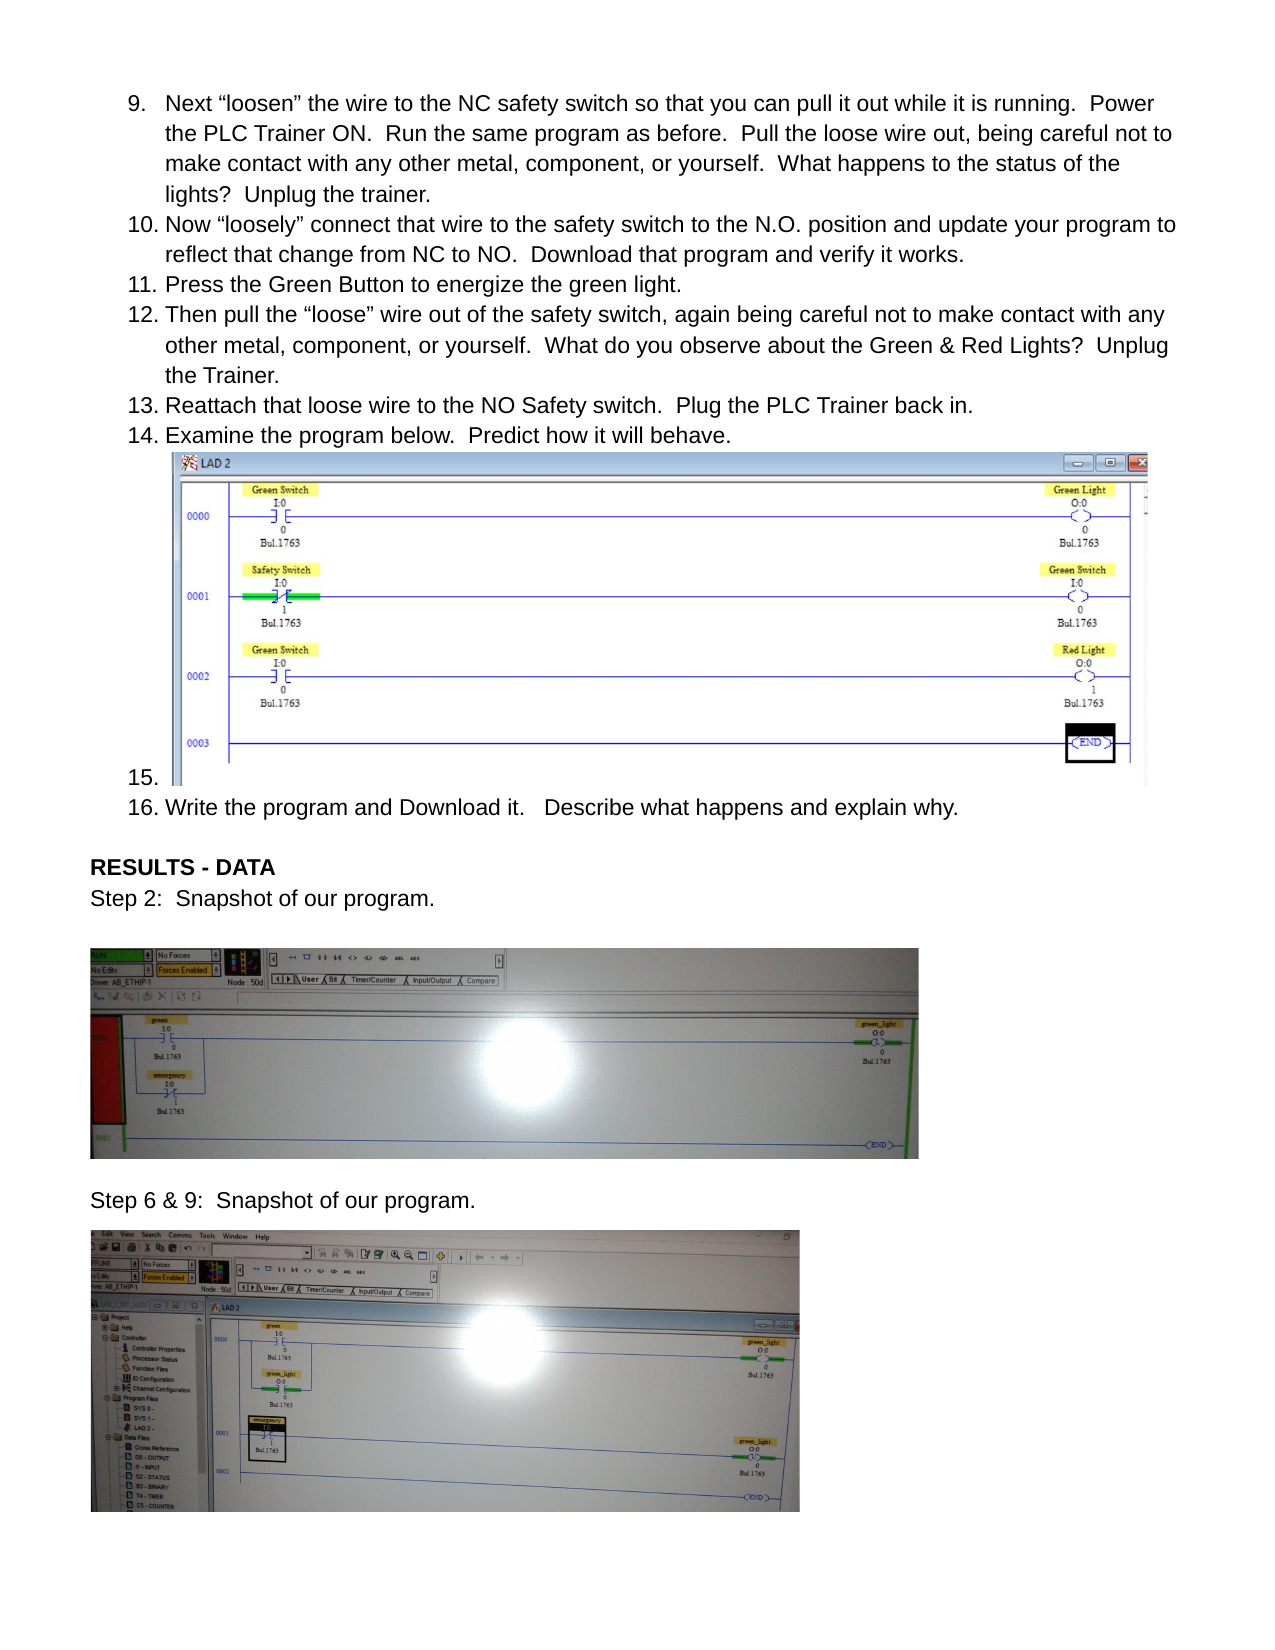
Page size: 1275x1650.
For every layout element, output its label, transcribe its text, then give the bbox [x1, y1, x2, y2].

list Reattach that loose wire to the NO Safety switch. Plug the PLC Trainer back in. [127, 392, 1185, 418]
list Next “loosen” the wire to the NC safety switch so that you can pull it out while it is running. Power the PLC Trainer ON. Run the same program as before. Pull the loose wire out, being careful not to make contact with any other metal, component, or yourself. What happens to the status of the lights? Unplug the trainer. [127, 90, 1185, 207]
text Step 6 & 9: Snapshot of our program. [90, 1187, 1185, 1213]
picture [90, 948, 919, 1030]
picture [90, 1230, 800, 1362]
list Press the Green Button to energize the green light. [127, 271, 1185, 297]
list Now “loosely” connect that wire to the safety switch to the N.O. position and update your program to reflect that change from NC to NO. Download that program and verify it works. [127, 211, 1185, 267]
text Step 2: Snapshot of our program. [90, 884, 1185, 911]
text RESULTS - DATA [90, 854, 1185, 881]
picture [171, 452, 1148, 786]
list Write the program and Download it. Describe what happens and explain why. [127, 794, 1185, 820]
list Then pull the “loose” wire out of the safety switch, again being careful not to make contact with any other metal, component, or yourself. What do you observe about the Green & Red Lights? Unplug the Trainer. [127, 301, 1185, 388]
list Examine the program below. Predict how it will behave. [127, 422, 1185, 448]
